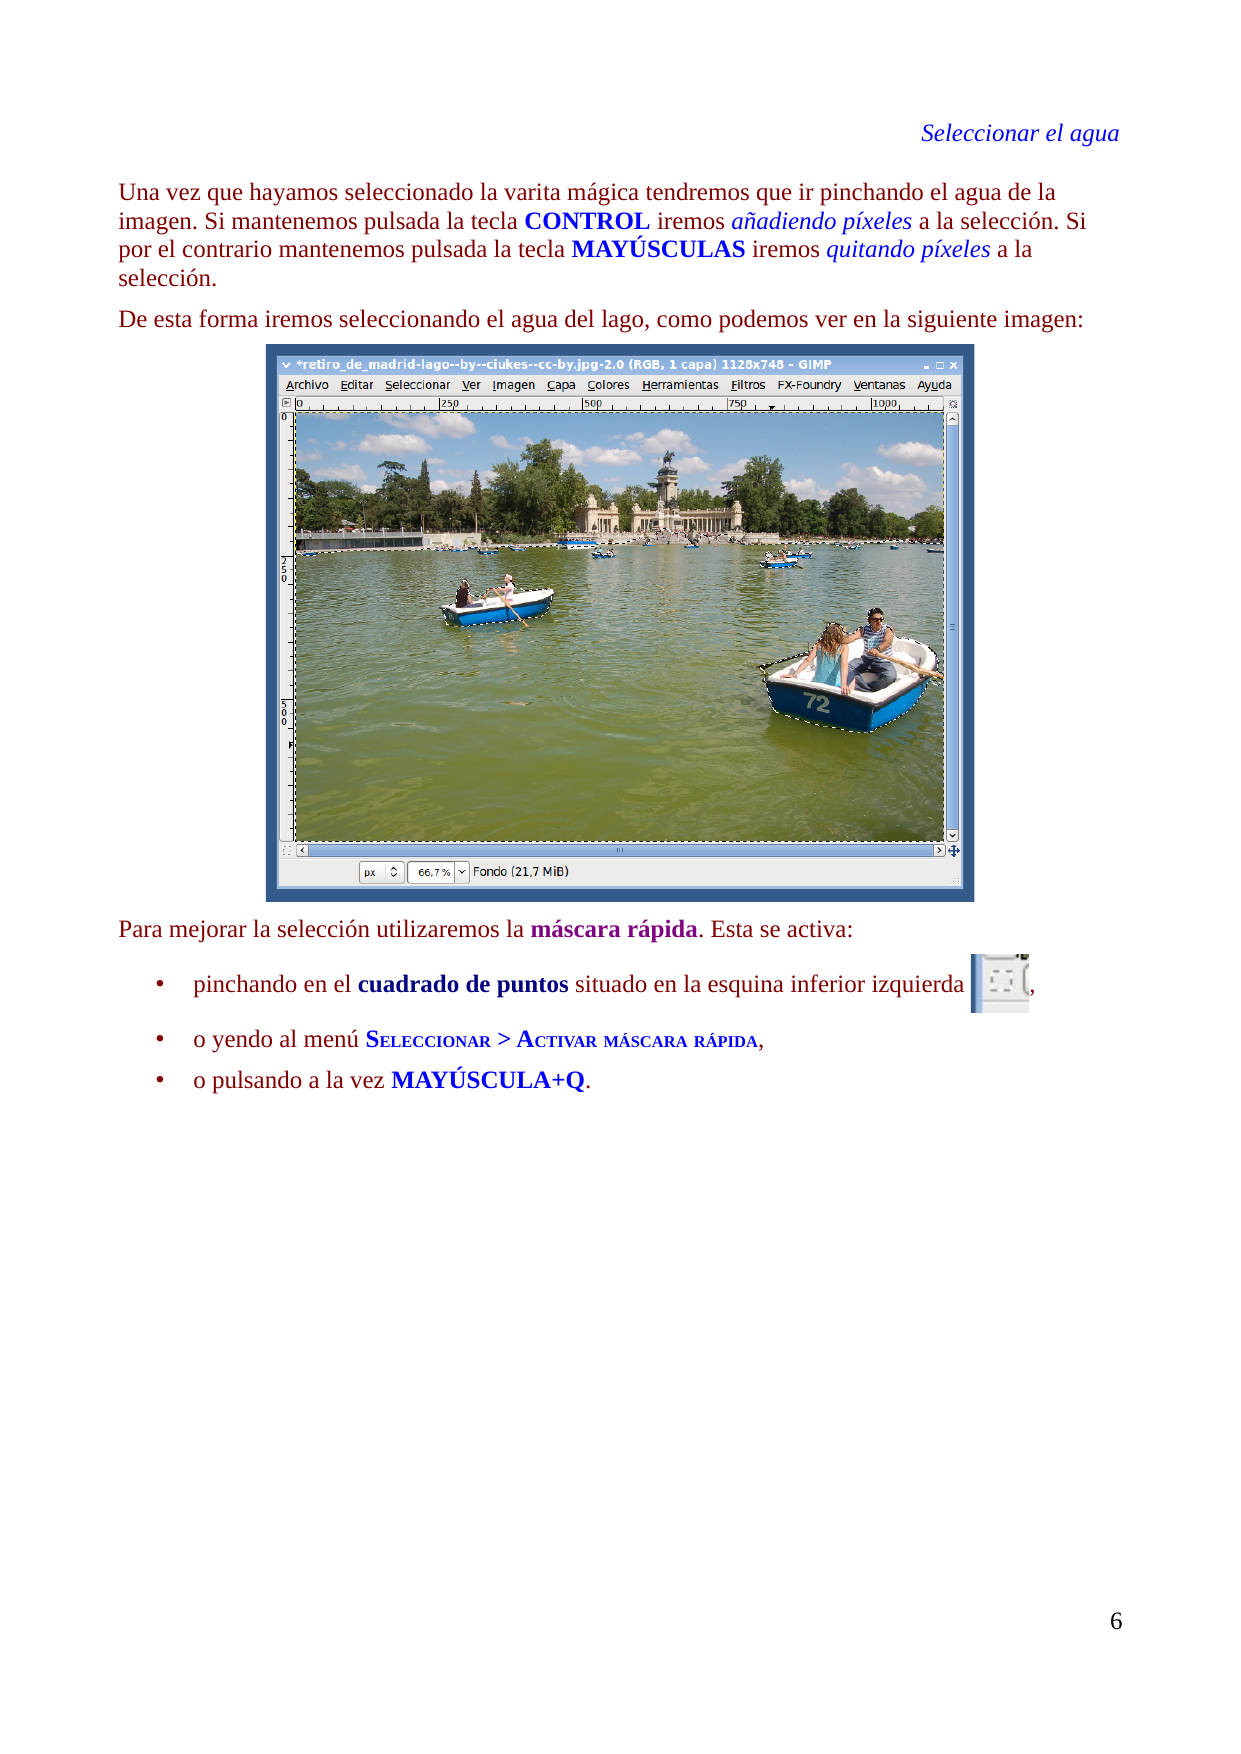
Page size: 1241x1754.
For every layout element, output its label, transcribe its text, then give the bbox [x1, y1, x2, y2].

text De esta forma iremos seleccionando el agua del lago, como podemos ver en la siguiente imagen: [118, 304, 1122, 333]
list pinchando en el cuadrado de puntos situado en la esquina inferior izquierda , [1029, 954, 1122, 1012]
text Una vez que hayamos seleccionado la varita mágica tendremos que ir pinchando el agua de la imagen. Si mantenemos pulsada la tecla control iremos añadiendo píxeles a la selección. Si por el contrario mantenemos pulsada la tecla mayúsculas iremos quitando píxeles a la selección. [118, 177, 1122, 292]
list pinchando en el cuadrado de puntos situado en la esquina inferior izquierda , [156, 954, 970, 1012]
picture [970, 954, 1029, 1013]
text Para mejorar la selección utilizaremos la máscara rápida. Esta se activa: [118, 914, 1122, 942]
picture [265, 344, 975, 902]
list o pulsando a la vez Mayúscula+Q. [156, 1065, 1122, 1093]
list o yendo al menú Seleccionar > Activar máscara rápida, [156, 1024, 1122, 1053]
